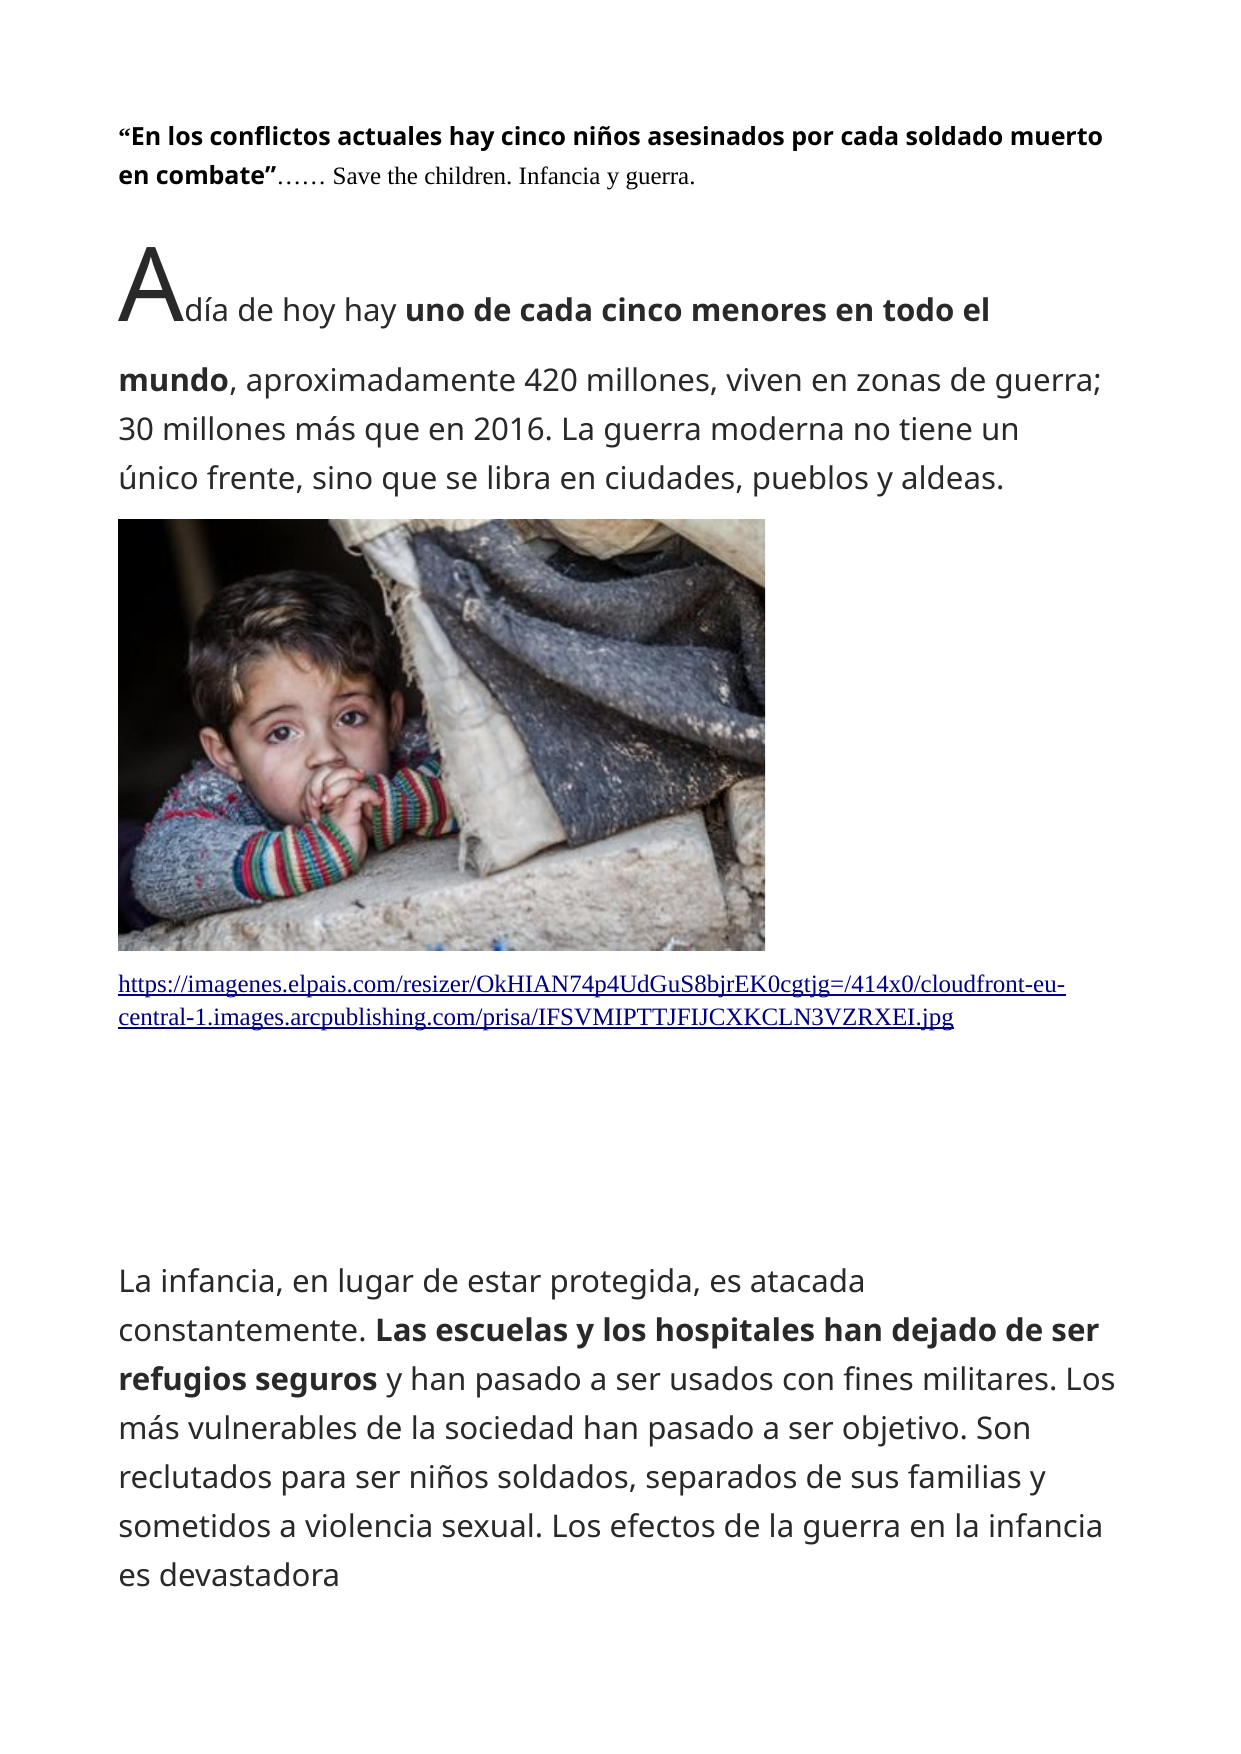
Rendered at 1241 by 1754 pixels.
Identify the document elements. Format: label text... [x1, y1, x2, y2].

text La infancia, en lugar de estar protegida, es atacada constantemente. Las escuelas y los hospitales han dejado de ser refugios seguros y han pasado a ser usados con fines militares. Los más vulnerables de la sociedad han pasado a ser objetivo. Son reclutados para ser niños soldados, separados de sus familias y sometidos a violencia sexual. Los efectos de la guerra en la infancia es devastadora [118, 1259, 1122, 1595]
text https://imagenes.elpais.com/resizer/OkHIAN74p4UdGuS8bjrEK0cgtjg=/414x0/cloudfront-eu-central-1.images.arcpublishing.com/prisa/IFSVMIPTTJFIJCXKCLN3VZRXEI.jpg [118, 969, 1122, 1031]
picture [118, 519, 765, 951]
text “En los conflictos actuales hay cinco niños asesinados por cada soldado muerto en combate”…… Save the children. Infancia y guerra. [118, 118, 1122, 191]
text Adía de hoy hay uno de cada cinco menores en todo el mundo, aproximadamente 420 millones, viven en zonas de guerra; 30 millones más que en 2016. La guerra moderna no tiene un único frente, sino que se libra en ciudades, pueblos y aldeas. [118, 211, 1103, 498]
